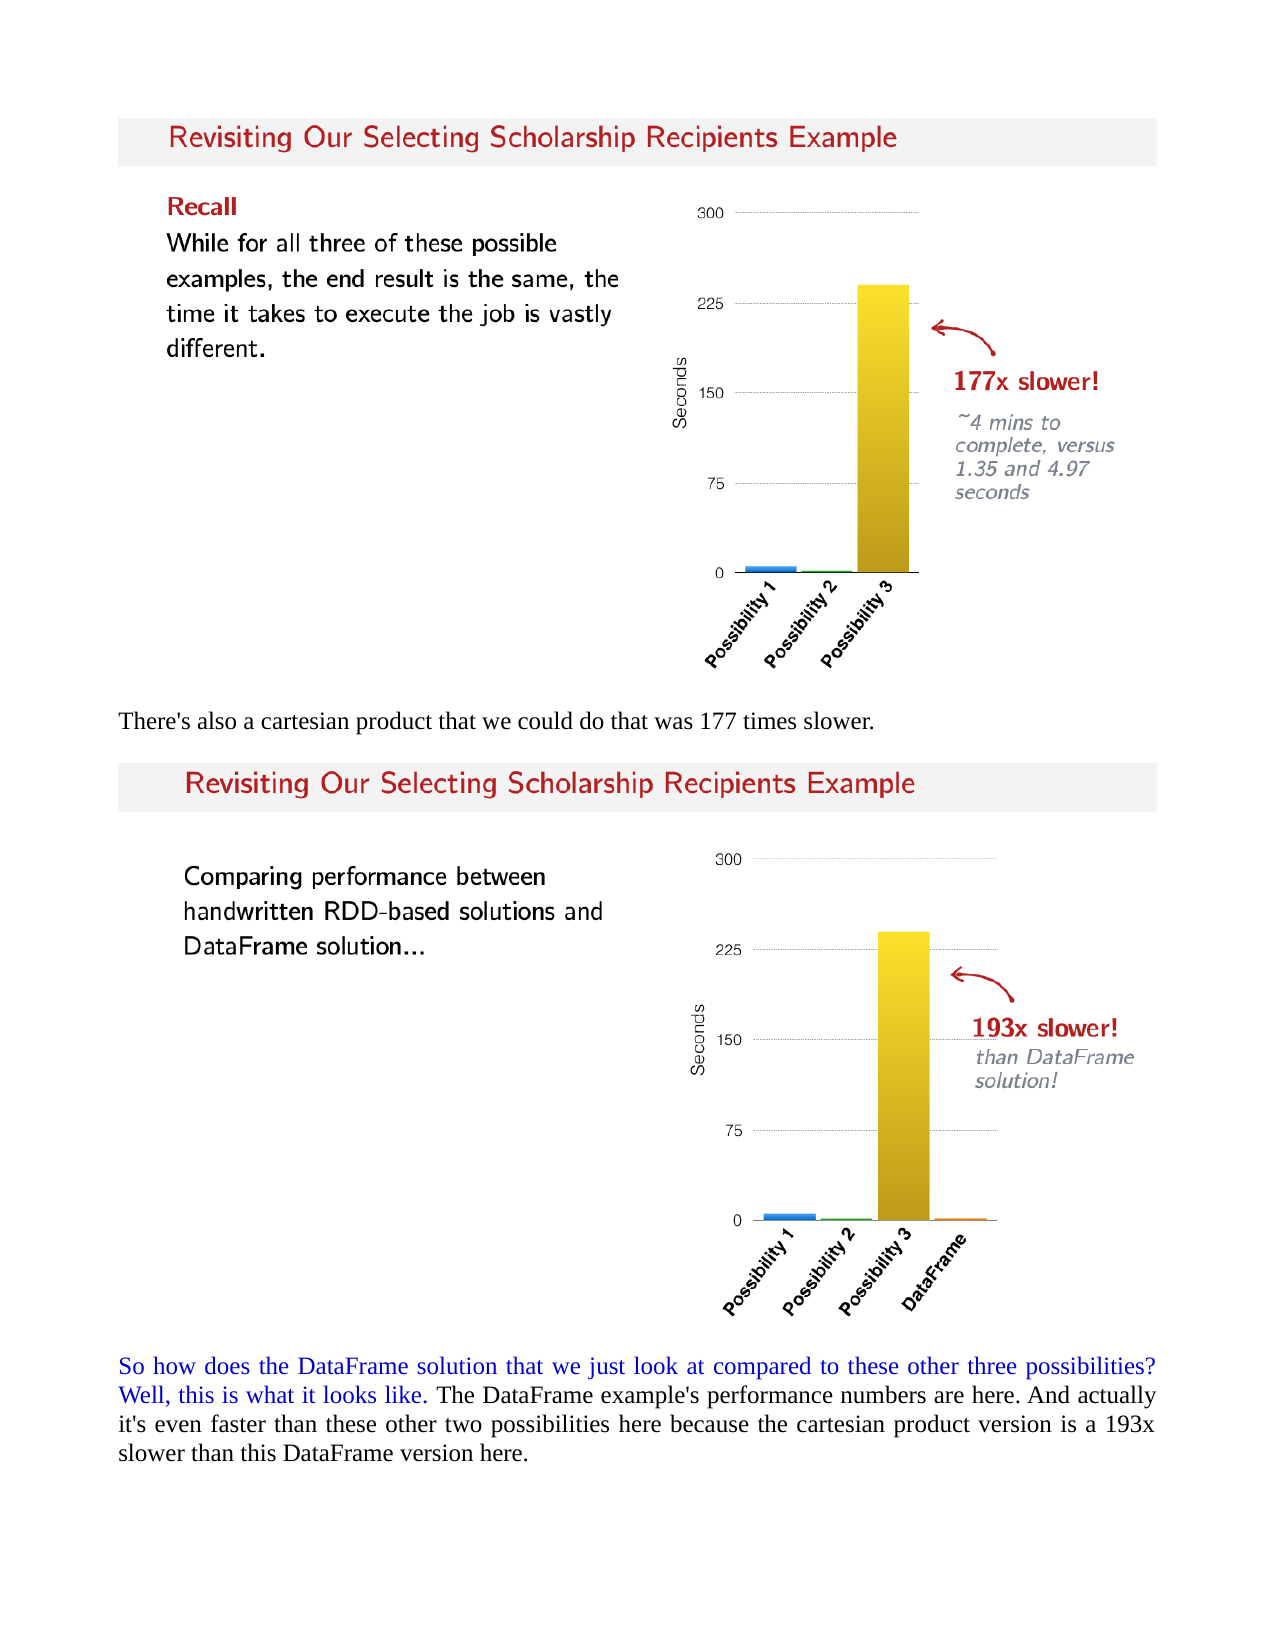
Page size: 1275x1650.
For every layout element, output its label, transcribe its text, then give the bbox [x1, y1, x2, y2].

picture [118, 763, 1157, 1323]
picture [118, 118, 1157, 677]
text There's also a cartesian product that we could do that was 177 times slower. [118, 706, 1157, 734]
text So how does the DataFrame solution that we just look at compared to these other three possibilities? Well, this is what it looks like. The DataFrame example's performance numbers are here. And actually it's even faster than these other two possibilities here because the cartesian product version is a 193x slower than this DataFrame version here. [118, 1351, 1157, 1466]
